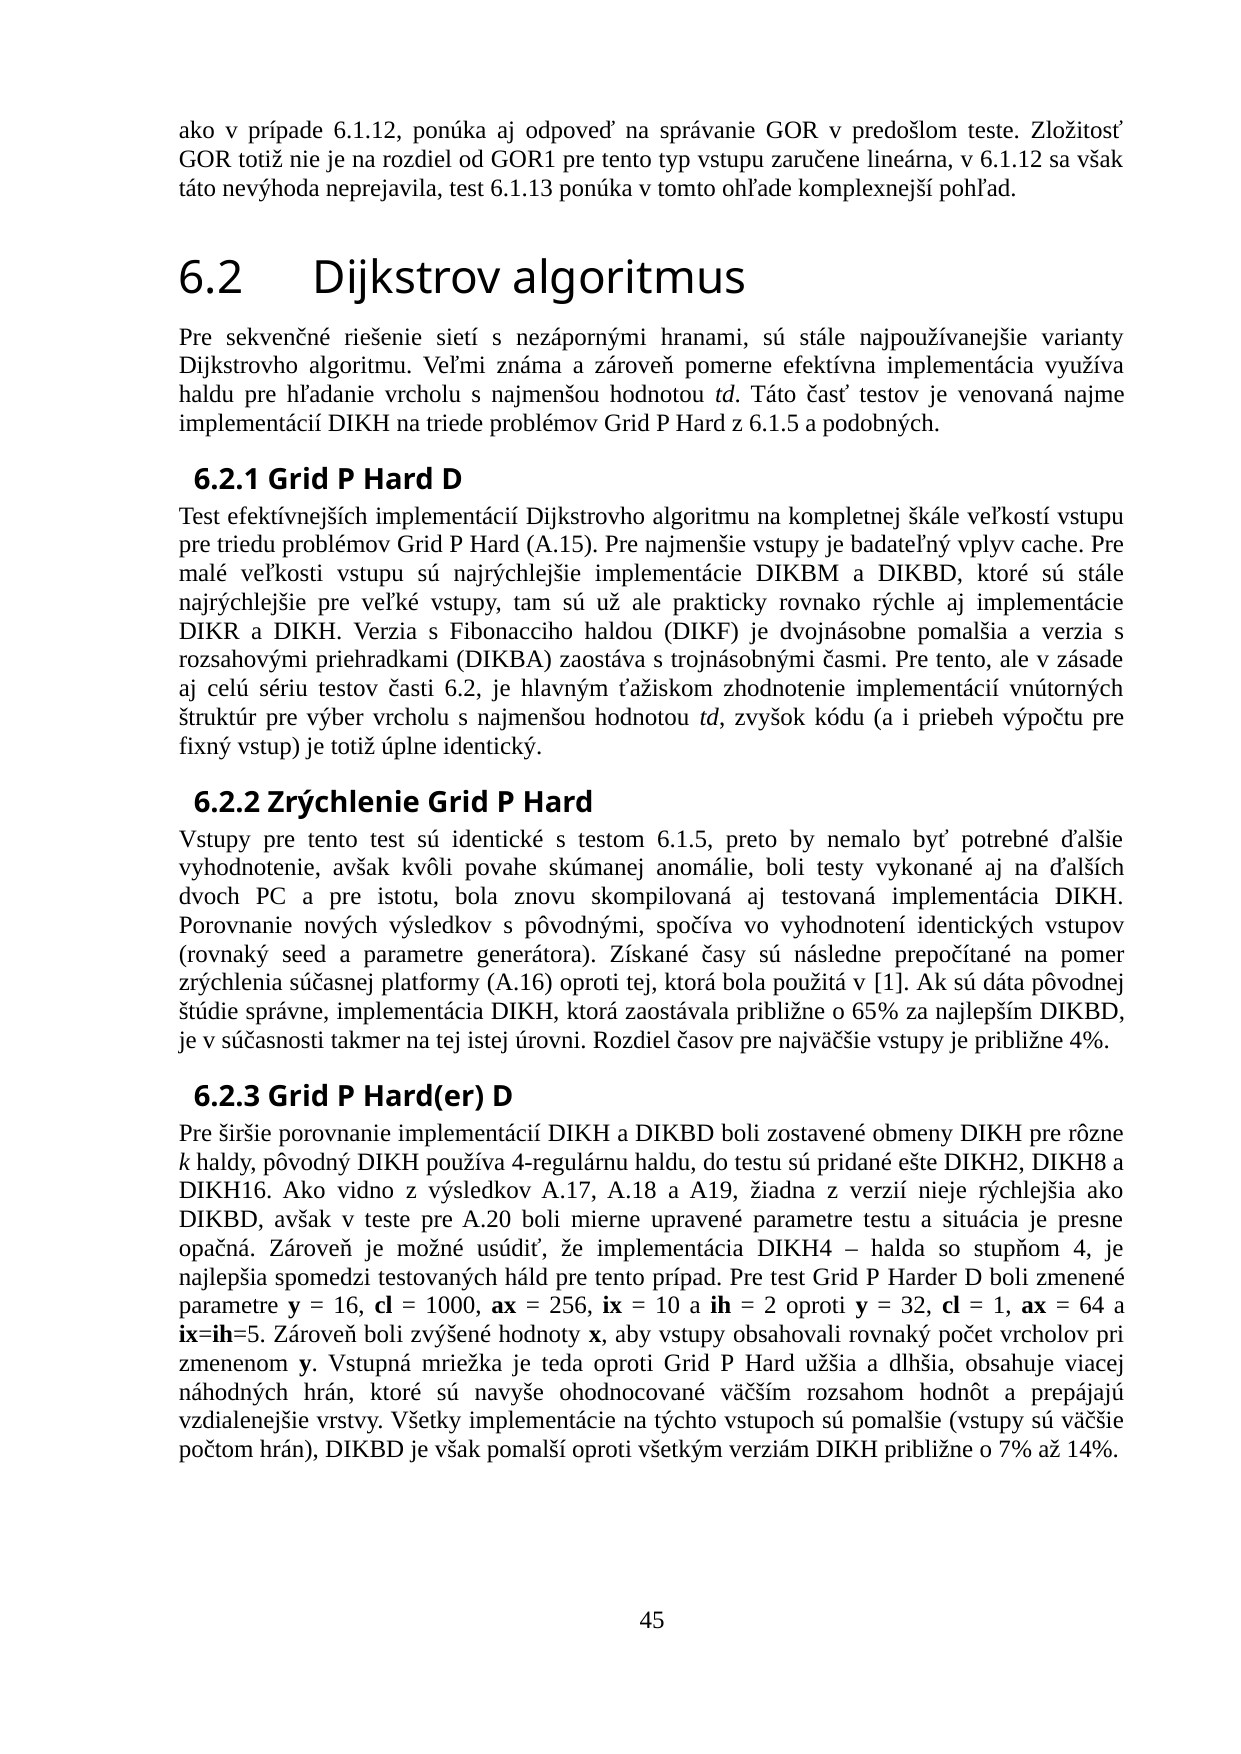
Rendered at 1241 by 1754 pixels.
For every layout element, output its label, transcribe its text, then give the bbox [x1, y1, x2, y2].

text Pre sekvenčné riešenie sietí s nezápornými hranami, sú stále najpoužívanejšie varianty Dijkstrovho algoritmu. Veľmi známa a zároveň pomerne efektívna implementácia využíva haldu pre hľadanie vrcholu s najmenšou hodnotou td. Táto časť testov je venovaná najme implementácií DIKH na triede problémov Grid P Hard z 6.1.5 a podobných. [178, 322, 1125, 437]
text Pre širšie porovnanie implementácií DIKH a DIKBD boli zostavené obmeny DIKH pre rôzne k haldy, pôvodný DIKH používa 4-regulárnu haldu, do testu sú pridané ešte DIKH2, DIKH8 a DIKH16. Ako vidno z výsledkov A.17, A.18 a A19, žiadna z verzií nieje rýchlejšia ako DIKBD, avšak v teste pre A.20 boli mierne upravené parametre testu a situácia je presne opačná. Zároveň je možné usúdiť, že implementácia DIKH4 – halda so stupňom 4, je najlepšia spomedzi testovaných háld pre tento prípad. Pre test Grid P Harder D boli zmenené parametre y = 16, cl = 1000, ax = 256, ix = 10 a ih = 2 oproti y = 32, cl = 1, ax = 64 a ix=ih=5. Zároveň boli zvýšené hodnoty x, aby vstupy obsahovali rovnaký počet vrcholov pri zmenenom y. Vstupná mriežka je teda oproti Grid P Hard užšia a dlhšia, obsahuje viacej náhodných hrán, ktoré sú navyše ohodnocované väčším rozsahom hodnôt a prepájajú vzdialenejšie vrstvy. Všetky implementácie na týchto vstupoch sú pomalšie (vstupy sú väčšie počtom hrán), DIKBD je však pomalší oproti všetkým verziám DIKH približne o 7% až 14%. [178, 1118, 1125, 1463]
text Test efektívnejších implementácií Dijkstrovho algoritmu na kompletnej škále veľkostí vstupu pre triedu problémov Grid P Hard (A.15). Pre najmenšie vstupy je badateľný vplyv cache. Pre malé veľkosti vstupu sú najrýchlejšie implementácie DIKBM a DIKBD, ktoré sú stále najrýchlejšie pre veľké vstupy, tam sú už ale prakticky rovnako rýchle aj implementácie DIKR a DIKH. Verzia s Fibonacciho haldou (DIKF) je dvojnásobne pomalšia a verzia s rozsahovými priehradkami (DIKBA) zaostáva s trojnásobnými časmi. Pre tento, ale v zásade aj celú sériu testov časti 6.2, je hlavným ťažiskom zhodnotenie implementácií vnútorných štruktúr pre výber vrcholu s najmenšou hodnotou td, zvyšok kódu (a i priebeh výpočtu pre fixný vstup) je totiž úplne identický. [178, 501, 1125, 759]
subtitle Dijkstrov algoritmus [178, 244, 1125, 307]
subtitle Grid P Hard(er) D [193, 1075, 1125, 1115]
text ako v prípade 6.1.12, ponúka aj odpoveď na správanie GOR v predošlom teste. Zložitosť GOR totiž nie je na rozdiel od GOR1 pre tento typ vstupu zaručene lineárna, v 6.1.12 sa však táto nevýhoda neprejavila, test 6.1.13 ponúka v tomto ohľade komplexnejší pohľad. [178, 116, 1125, 202]
subtitle Zrýchlenie Grid P Hard [193, 781, 1125, 821]
subtitle Grid P Hard D [193, 458, 1125, 498]
text Vstupy pre tento test sú identické s testom 6.1.5, preto by nemalo byť potrebné ďalšie vyhodnotenie, avšak kvôli povahe skúmanej anomálie, boli testy vykonané aj na ďalších dvoch PC a pre istotu, bola znovu skompilovaná aj testovaná implementácia DIKH. Porovnanie nových výsledkov s pôvodnými, spočíva vo vyhodnotení identických vstupov (rovnaký seed a parametre generátora). Získané časy sú následne prepočítané na pomer zrýchlenia súčasnej platformy (A.16) oproti tej, ktorá bola použitá v [1]. Ak sú dáta pôvodnej štúdie správne, implementácia DIKH, ktorá zaostávala približne o 65% za najlepším DIKBD, je v súčasnosti takmer na tej istej úrovni. Rozdiel časov pre najväčšie vstupy je približne 4%. [178, 824, 1125, 1054]
